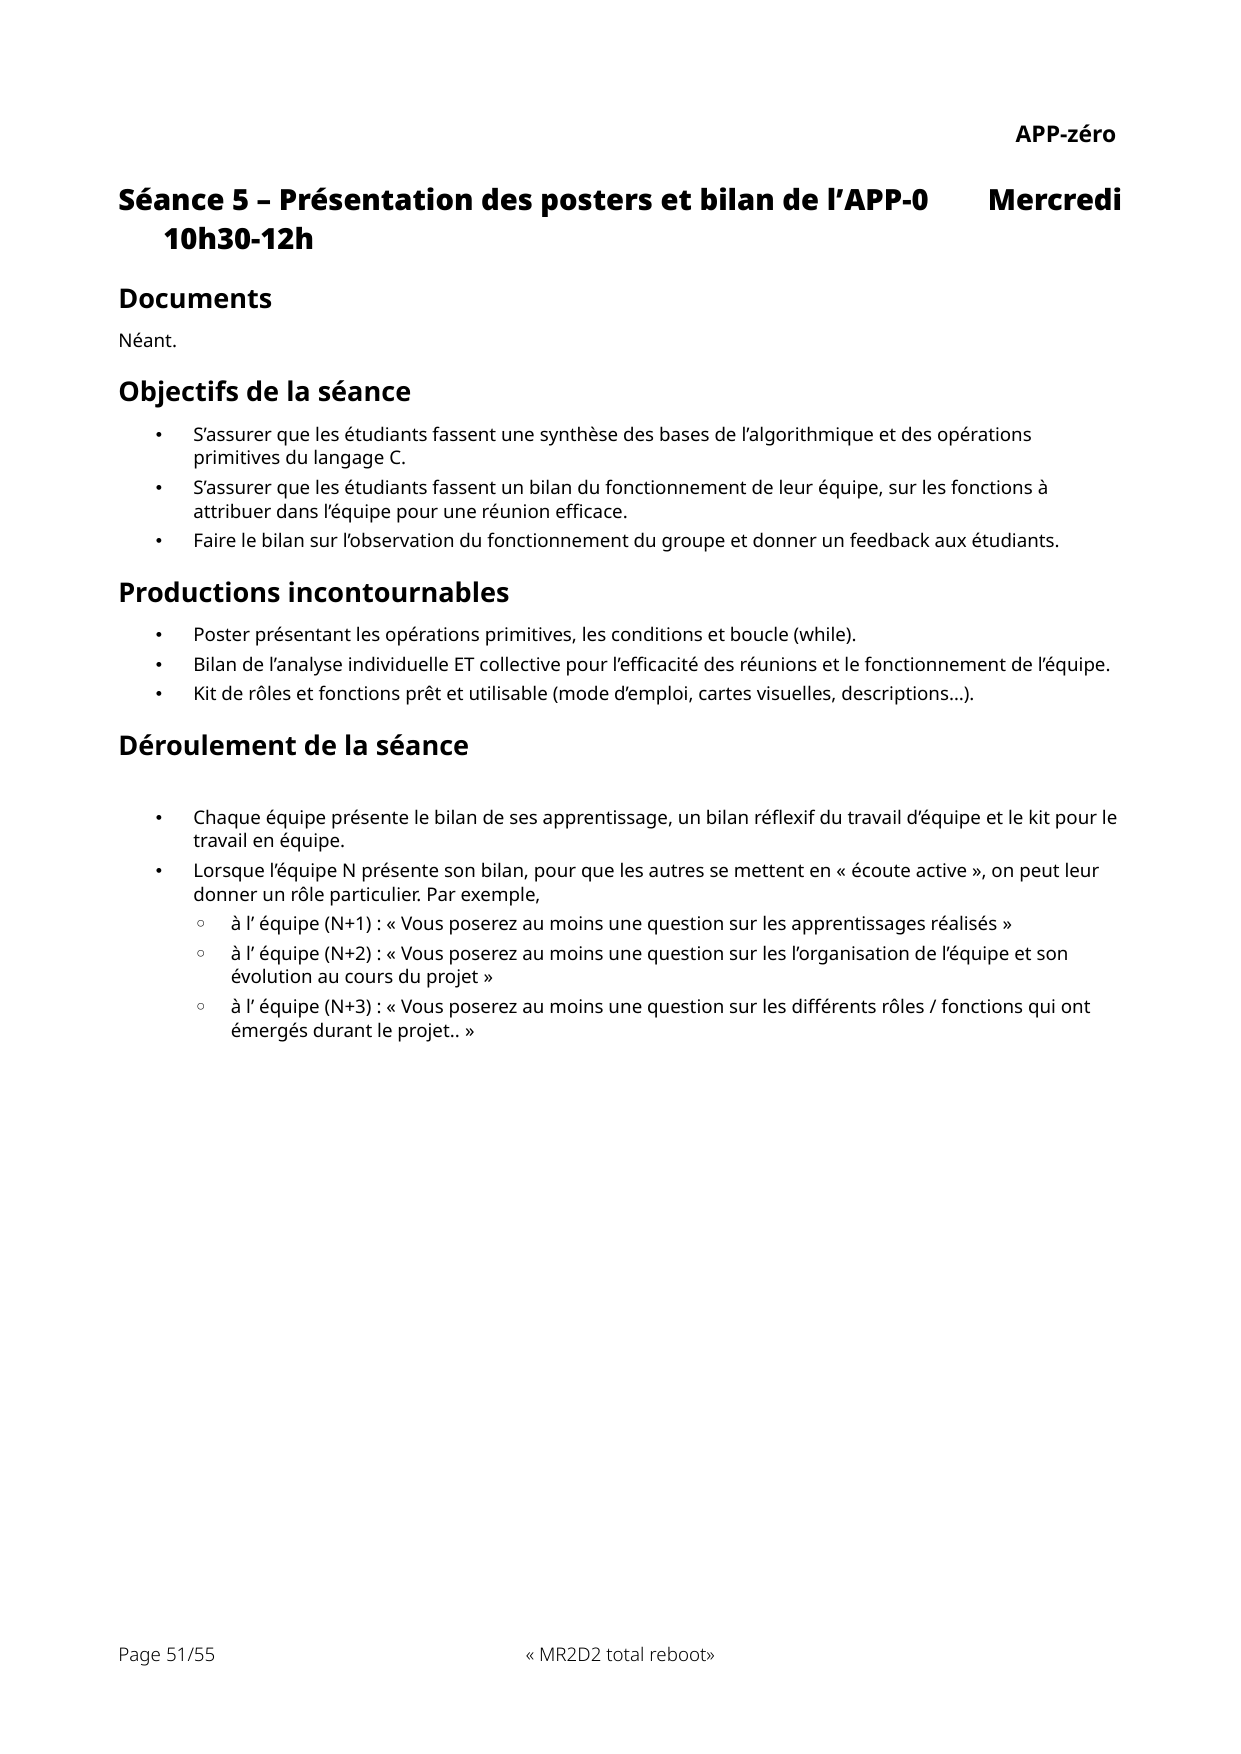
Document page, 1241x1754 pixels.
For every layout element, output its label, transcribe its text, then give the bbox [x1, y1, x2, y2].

list Bilan de l’analyse individuelle ET collective pour l’efficacité des réunions et le fonctionnement de l’équipe. [156, 652, 1122, 676]
list à l’ équipe (N+1) : « Vous poserez au moins une question sur les apprentissages réalisés » [193, 912, 1122, 935]
list Faire le bilan sur l’observation du fonctionnement du groupe et donner un feedback aux étudiants. [156, 529, 1122, 552]
subtitle Déroulement de la séance [118, 726, 1122, 763]
subtitle Objectifs de la séance [118, 373, 1122, 410]
list S’assurer que les étudiants fassent une synthèse des bases de l’algorithmique et des opérations primitives du langage C. [156, 422, 1122, 469]
list S’assurer que les étudiants fassent un bilan du fonctionnement de leur équipe, sur les fonctions à attribuer dans l’équipe pour une réunion efficace. [156, 476, 1122, 523]
list à l’ équipe (N+2) : « Vous poserez au moins une question sur les l’organisation de l’équipe et son évolution au cours du projet » [193, 941, 1122, 988]
list Kit de rôles et fonctions prêt et utilisable (mode d’emploi, cartes visuelles, descriptions…). [156, 682, 1122, 705]
subtitle Documents [118, 279, 1122, 316]
subtitle Séance 5 – Présentation des posters et bilan de l’APP-0 Mercredi 10h30-12h [118, 179, 1122, 258]
list Poster présentant les opérations primitives, les conditions et boucle (while). [156, 623, 1122, 646]
list à l’ équipe (N+3) : « Vous poserez au moins une question sur les différents rôles / fonctions qui ont émergés durant le projet.. » [193, 994, 1122, 1042]
text Néant. [118, 328, 1122, 352]
list Chaque équipe présente le bilan de ses apprentissage, un bilan réflexif du travail d’équipe et le kit pour le travail en équipe. [156, 805, 1122, 852]
subtitle Productions incontournables [118, 573, 1122, 610]
list Lorsque l’équipe N présente son bilan, pour que les autres se mettent en « écoute active », on peut leur donner un rôle particulier. Par exemple, [156, 858, 1122, 906]
